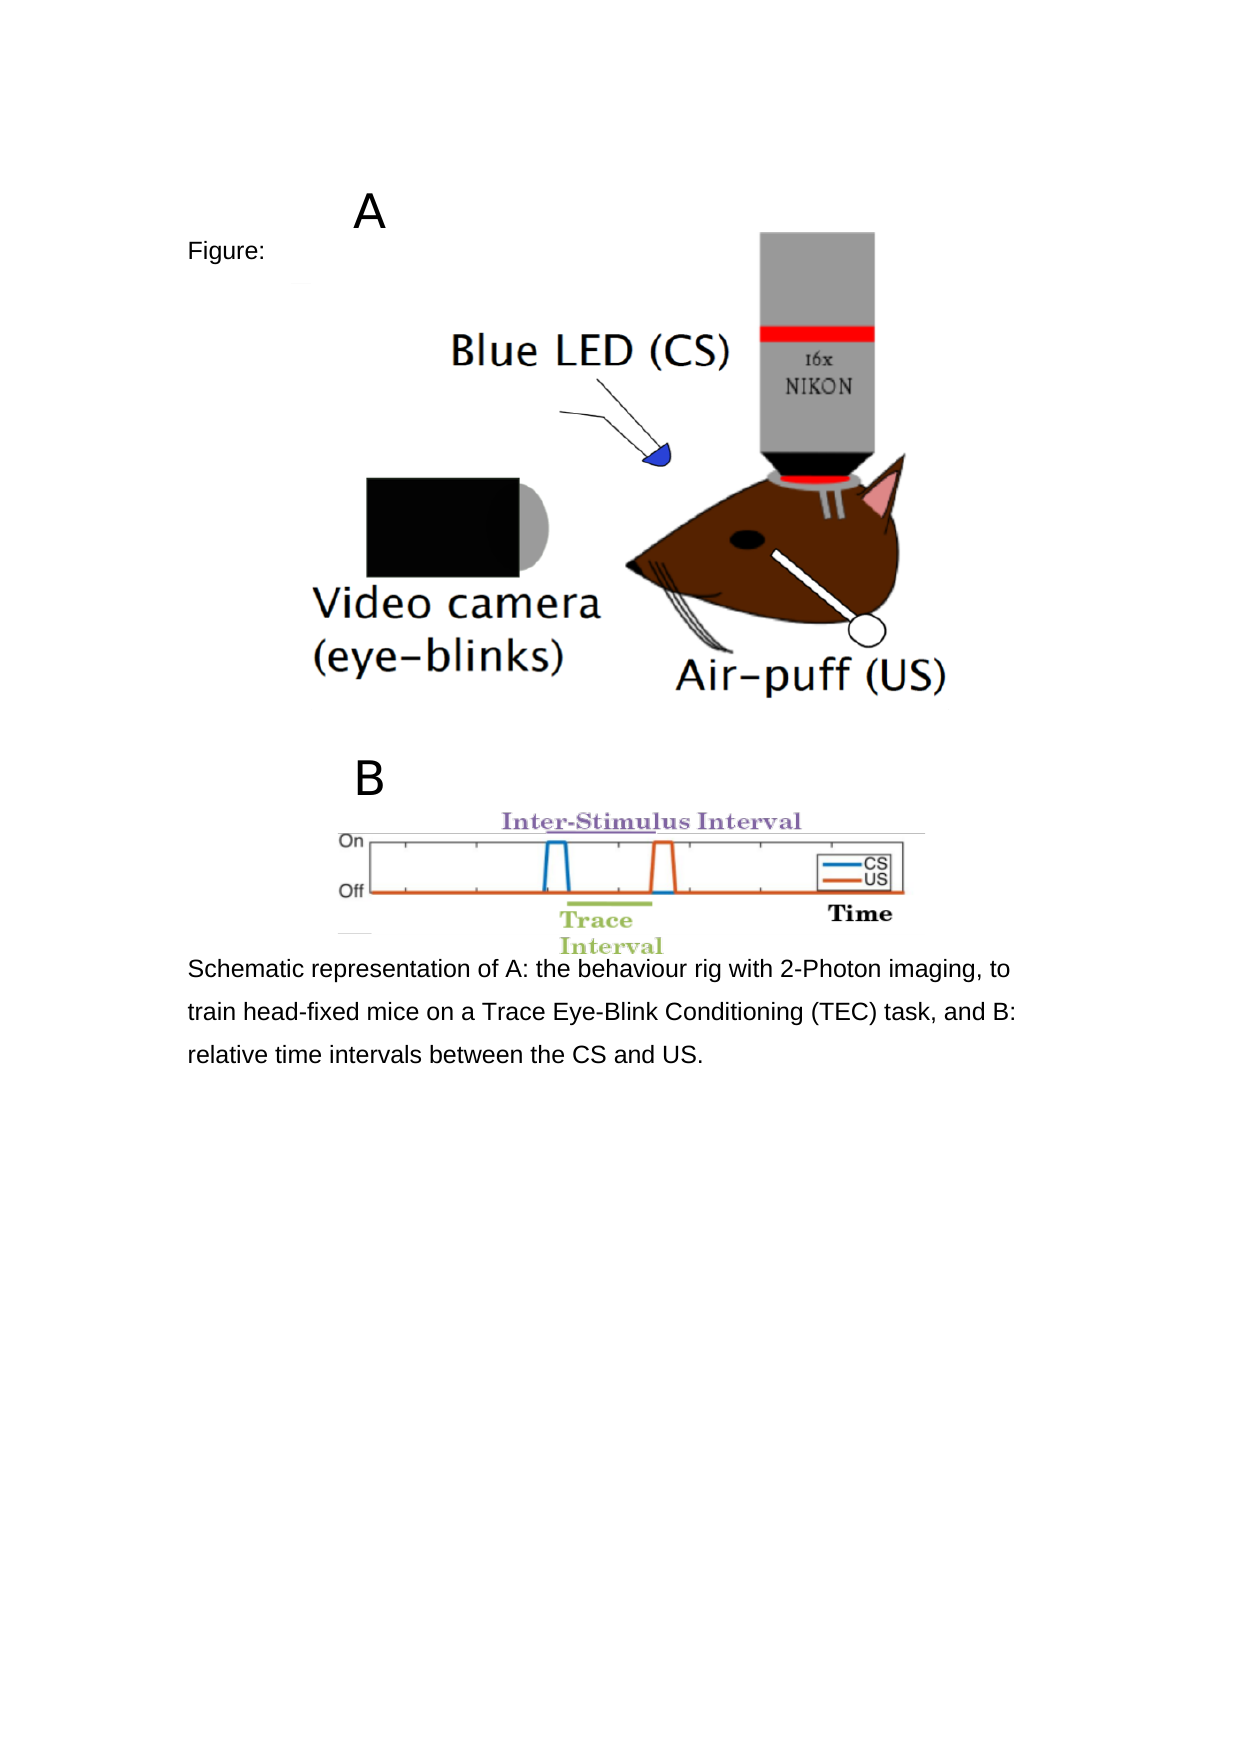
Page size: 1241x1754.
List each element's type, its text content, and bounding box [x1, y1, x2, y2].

text Figure: Schematic representation of A: the behaviour rig with 2-Photon imaging, to train head-fixed mice on a Trace Eye-Blink Conditioning (TEC) task, and B: relative time intervals between the CS and US. [187, 236, 1053, 1069]
